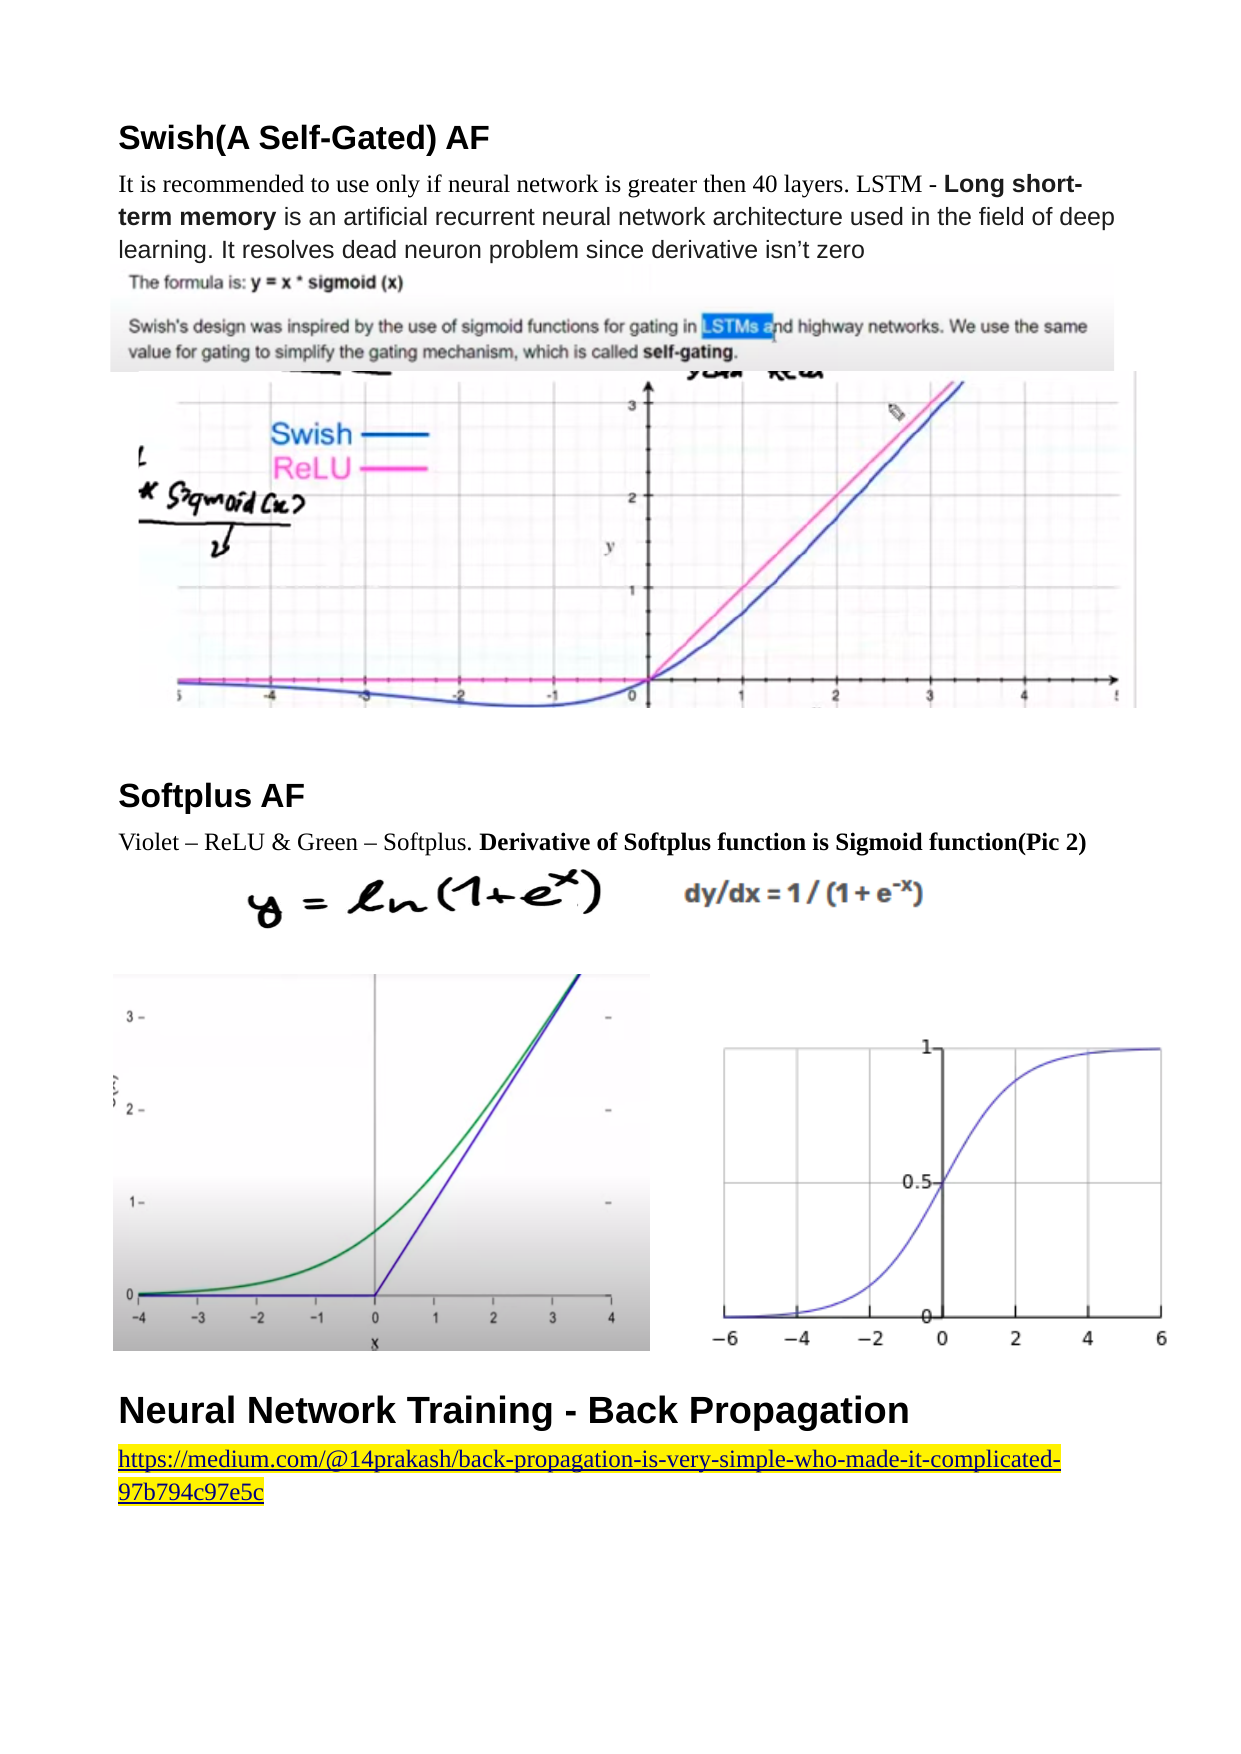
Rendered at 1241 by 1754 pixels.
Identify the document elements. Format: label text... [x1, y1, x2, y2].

subtitle Softplus AF [118, 776, 1122, 815]
picture [110, 264, 1143, 708]
picture [113, 974, 650, 1351]
picture [235, 869, 612, 930]
text It is recommended to use only if neural network is greater then 40 layers. LSTM - Long short-term memory is an artificial recurrent neural network architecture used in the field of deep learning. It resolves dead neuron problem since derivative isn’t zero [118, 169, 1122, 264]
picture [697, 1021, 1206, 1358]
picture [658, 866, 945, 928]
text https://medium.com/@14prakash/back-propagation-is-very-simple-who-made-it-complicated-97b794c97e5c [118, 1444, 1122, 1506]
text Violet – ReLU & Green – Softplus. Derivative of Softplus function is Sigmoid function(Pic 2) [118, 827, 1122, 856]
subtitle Neural Network Training - Back Propagation [118, 995, 1122, 1432]
subtitle Swish(A Self-Gated) AF [118, 118, 1122, 157]
